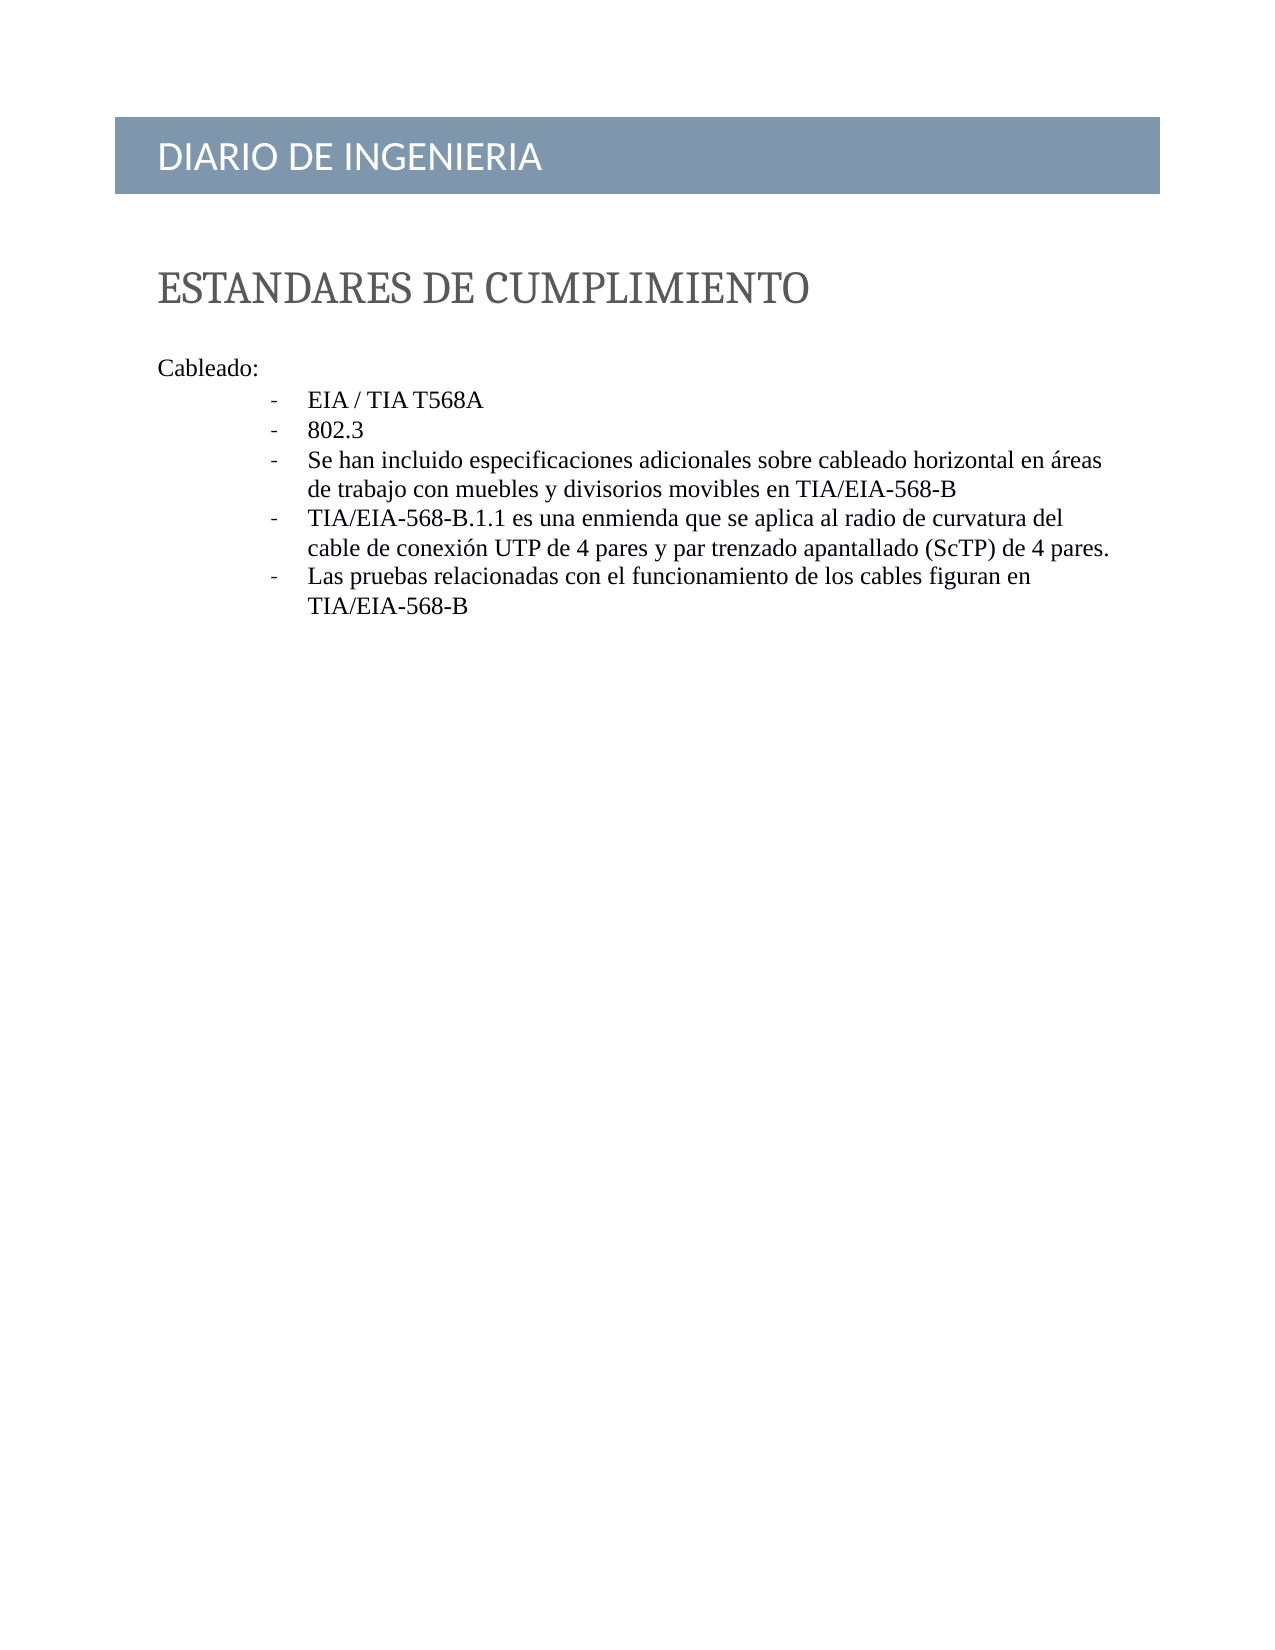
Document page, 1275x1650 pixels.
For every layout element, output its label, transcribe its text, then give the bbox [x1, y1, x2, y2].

text Cableado: [157, 353, 1117, 381]
list TIA/EIA-568-B.1.1 es una enmienda que se aplica al radio de curvatura del cable de conexión UTP de 4 pares y par trenzado apantallado (ScTP) de 4 pares. [270, 503, 1117, 561]
list Se han incluido especificaciones adicionales sobre cableado horizontal en áreas de trabajo con muebles y divisorios movibles en TIA/EIA-568-B [270, 445, 1117, 503]
list EIA / TIA T568A [270, 386, 1117, 415]
subtitle ESTANDARES DE CUMPLIMIENTO [157, 262, 1117, 315]
list 802.3 [270, 415, 1117, 445]
list Las pruebas relacionadas con el funcionamiento de los cables figuran en TIA/EIA-568-B [270, 561, 1117, 620]
